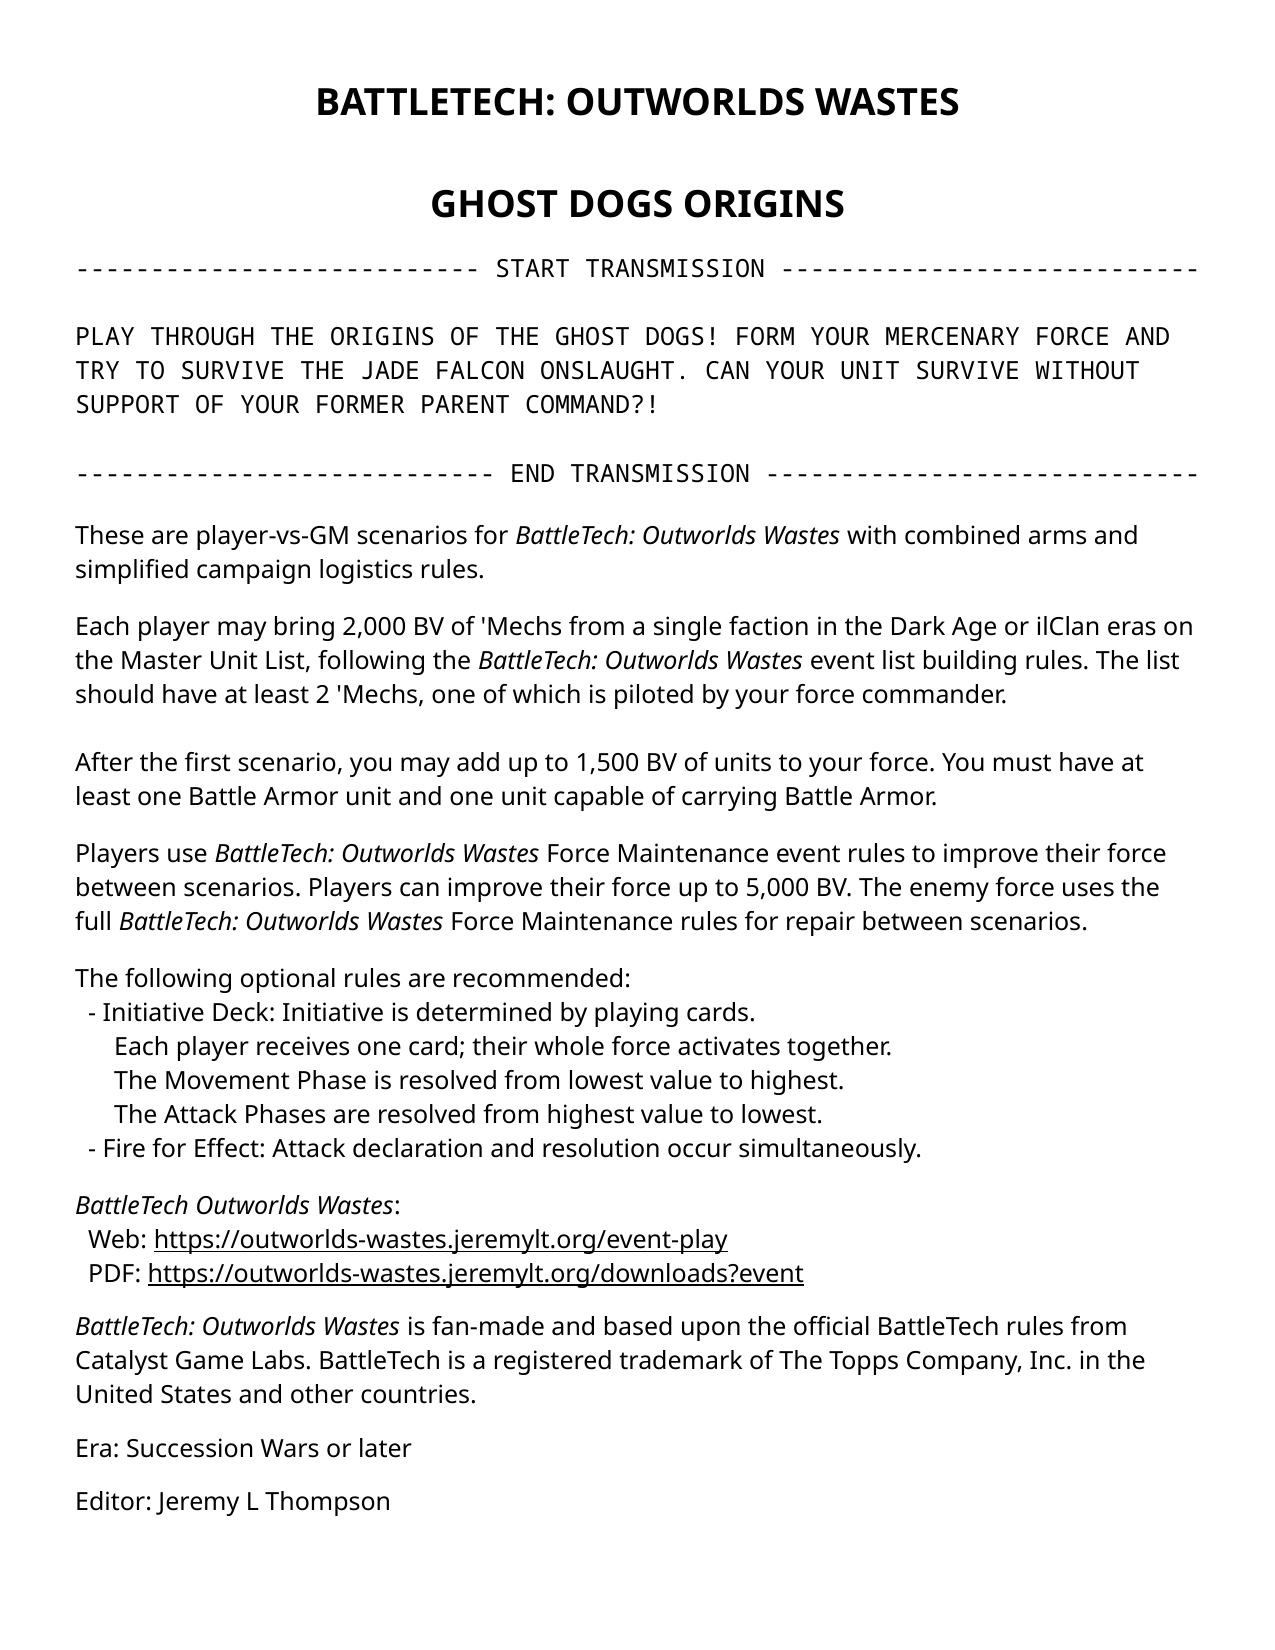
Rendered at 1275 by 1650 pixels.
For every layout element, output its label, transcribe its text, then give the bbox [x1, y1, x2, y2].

text PDF: https://outworlds-wastes.jeremylt.org/downloads?event [75, 1256, 1200, 1290]
text Each player receives one card; their whole force activates together. [75, 1029, 1200, 1063]
subtitle GHOST DOGS ORIGINS [75, 126, 1200, 228]
text Each player may bring 2,000 BV of 'Mechs from a single faction in the Dark Age or ilClan eras on the Master Unit List, following the BattleTech: Outworlds Wastes event list building rules. The list should have at least 2 'Mechs, one of which is piloted by your force commander. [75, 608, 1200, 711]
text The Movement Phase is resolved from lowest value to highest. [75, 1063, 1200, 1097]
text Editor: Jeremy L Thompson [75, 1483, 1200, 1518]
text - Initiative Deck: Initiative is determined by playing cards. [75, 994, 1200, 1029]
text Web: https://outworlds-wastes.jeremylt.org/event-play [75, 1222, 1200, 1256]
text Players use BattleTech: Outworlds Wastes Force Maintenance event rules to improve their force between scenarios. Players can improve their force up to 5,000 BV. The enemy force uses the full BattleTech: Outworlds Wastes Force Maintenance rules for repair between scenarios. [75, 836, 1200, 938]
text The Attack Phases are resolved from highest value to lowest. [75, 1097, 1200, 1131]
text PLAY THROUGH THE ORIGINS OF THE GHOST DOGS! FORM YOUR MERCENARY FORCE AND TRY TO SURVIVE THE JADE FALCON ONSLAUGHT. CAN YOUR UNIT SURVIVE WITHOUT SUPPORT OF YOUR FORMER PARENT COMMAND?! [75, 285, 1200, 421]
text BattleTech Outworlds Wastes: [75, 1188, 1200, 1222]
text These are player-vs-GM scenarios for BattleTech: Outworlds Wastes with combined arms and simplified campaign logistics rules. [75, 518, 1200, 586]
text --------------------------- START TRANSMISSION ---------------------------- [75, 251, 1200, 285]
text The following optional rules are recommended: [75, 961, 1200, 994]
text After the first scenario, you may add up to 1,500 BV of units to your force. You must have at least one Battle Armor unit and one unit capable of carrying Battle Armor. [75, 745, 1200, 813]
text Era: Succession Wars or later [75, 1430, 1200, 1464]
text BATTLETECH: OUTWORLDS WASTES [75, 75, 1200, 126]
text ---------------------------- END TRANSMISSION ----------------------------- [75, 421, 1200, 489]
text - Fire for Effect: Attack declaration and resolution occur simultaneously. [75, 1131, 1200, 1165]
text BattleTech: Outworlds Wastes is fan-made and based upon the official BattleTech rules from Catalyst Game Labs. BattleTech is a registered trademark of The Topps Company, Inc. in the United States and other countries. [75, 1309, 1200, 1411]
